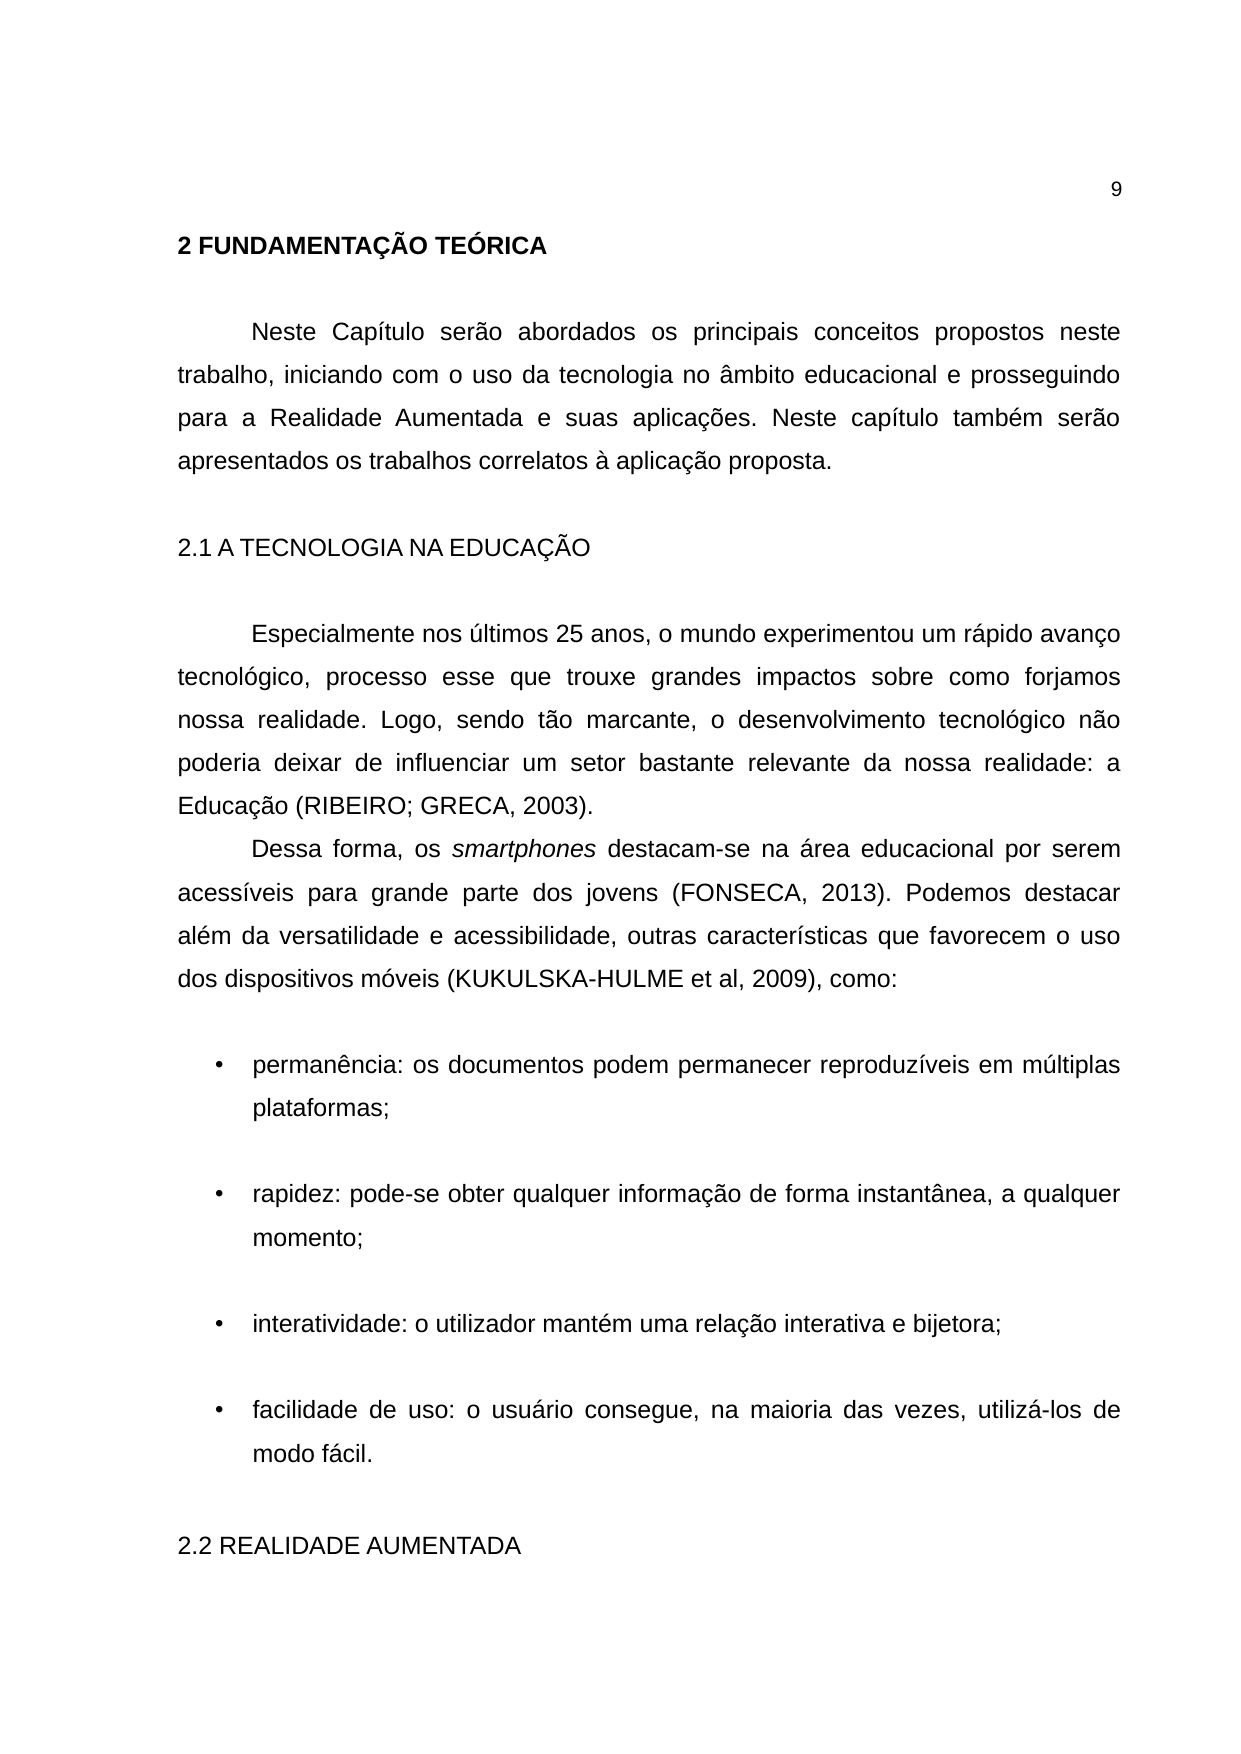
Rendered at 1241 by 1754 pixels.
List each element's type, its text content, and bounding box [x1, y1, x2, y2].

text Neste Capítulo serão abordados os principais conceitos propostos neste trabalho, iniciando com o uso da tecnologia no âmbito educacional e prosseguindo para a Realidade Aumentada e suas aplicações. Neste capítulo também serão apresentados os trabalhos correlatos à aplicação proposta. [177, 317, 1122, 475]
list rapidez: pode-se obter qualquer informação de forma instantânea, a qualquer momento; [215, 1179, 1122, 1251]
list interatividade: o utilizador mantém uma relação interativa e bijetora; [215, 1309, 1122, 1338]
list permanência: os documentos podem permanecer reproduzíveis em múltiplas plataformas; [215, 1050, 1122, 1122]
subtitle 2.1 a tecnologia na educação [177, 532, 1122, 561]
subtitle 2 FUNDAMENTAÇÃO TEÓRICA [177, 231, 1122, 259]
list facilidade de uso: o usuário consegue, na maioria das vezes, utilizá-los de modo fácil. [215, 1395, 1122, 1467]
text Dessa forma, os smartphones destacam-se na área educacional por serem acessíveis para grande parte dos jovens (FONSECA, 2013). Podemos destacar além da versatilidade e acessibilidade, outras características que favorecem o uso dos dispositivos móveis (KUKULSKA-HULME et al, 2009), como: [177, 834, 1122, 992]
text Especialmente nos últimos 25 anos, o mundo experimentou um rápido avanço tecnológico, processo esse que trouxe grandes impactos sobre como forjamos nossa realidade. Logo, sendo tão marcante, o desenvolvimento tecnológico não poderia deixar de influenciar um setor bastante relevante da nossa realidade: a Educação (RIBEIRO; GRECA, 2003). [177, 619, 1122, 820]
subtitle 2.2 REALIDADE AUMENTADA [177, 1531, 1122, 1559]
